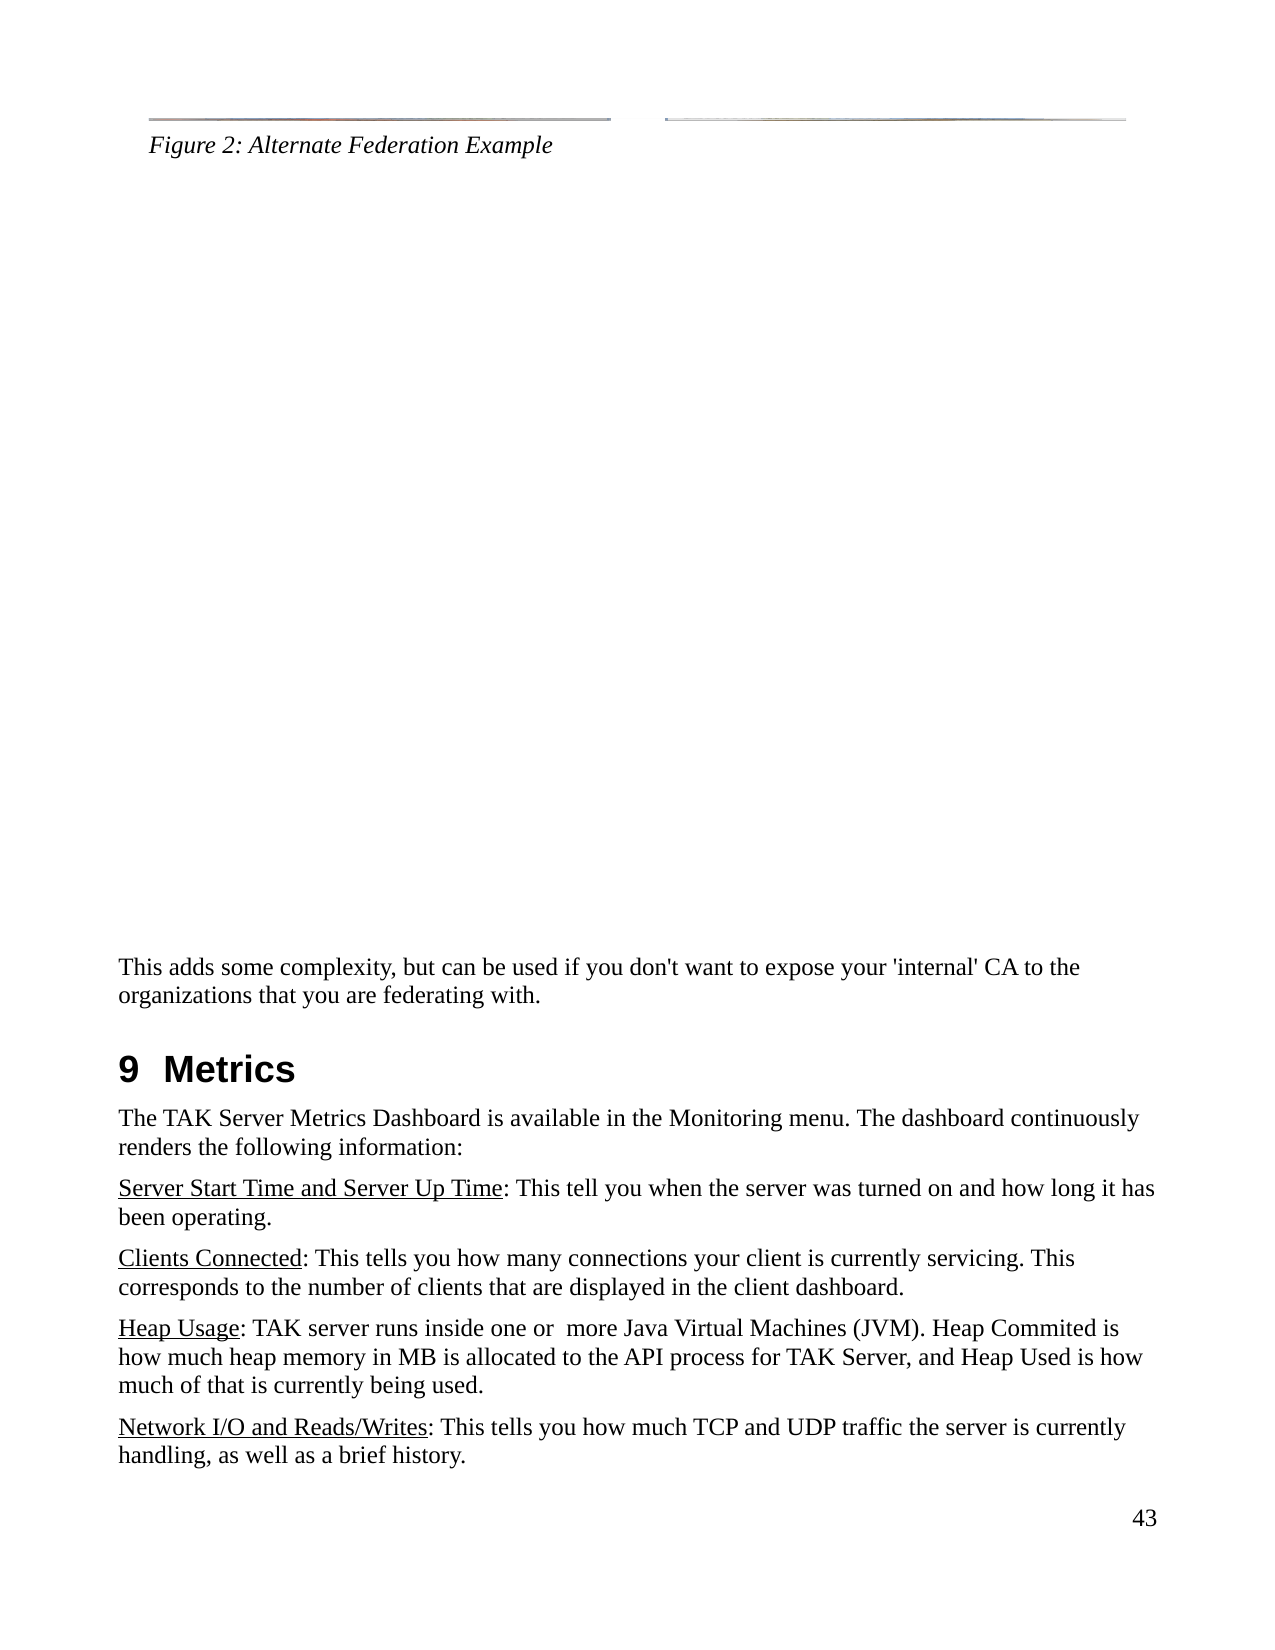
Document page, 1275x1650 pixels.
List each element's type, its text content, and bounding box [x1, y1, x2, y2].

text This adds some complexity, but can be used if you don't want to expose your 'internal' CA to the organizations that you are federating with. [118, 952, 1157, 1009]
text Heap Usage: TAK server runs inside one or more Java Virtual Machines (JVM). Heap Commited is how much heap memory in MB is allocated to the API process for TAK Server, and Heap Used is how much of that is currently being used. [118, 1313, 1157, 1399]
text Clients Connected: This tells you how many connections your client is currently servicing. This corresponds to the number of clients that are displayed in the client dashboard. [118, 1243, 1157, 1300]
subtitle Metrics [118, 1047, 1157, 1090]
text Network I/O and Reads/Writes: This tells you how much TCP and UDP traffic the server is currently handling, as well as a brief history. [118, 1412, 1157, 1469]
text Figure 2: Alternate Federation Example [149, 131, 1126, 159]
text Server Start Time and Server Up Time: This tell you when the server was turned on and how long it has been operating. [118, 1173, 1157, 1230]
text The TAK Server Metrics Dashboard is available in the Monitoring menu. The dashboard continuously renders the following information: [118, 1103, 1157, 1160]
